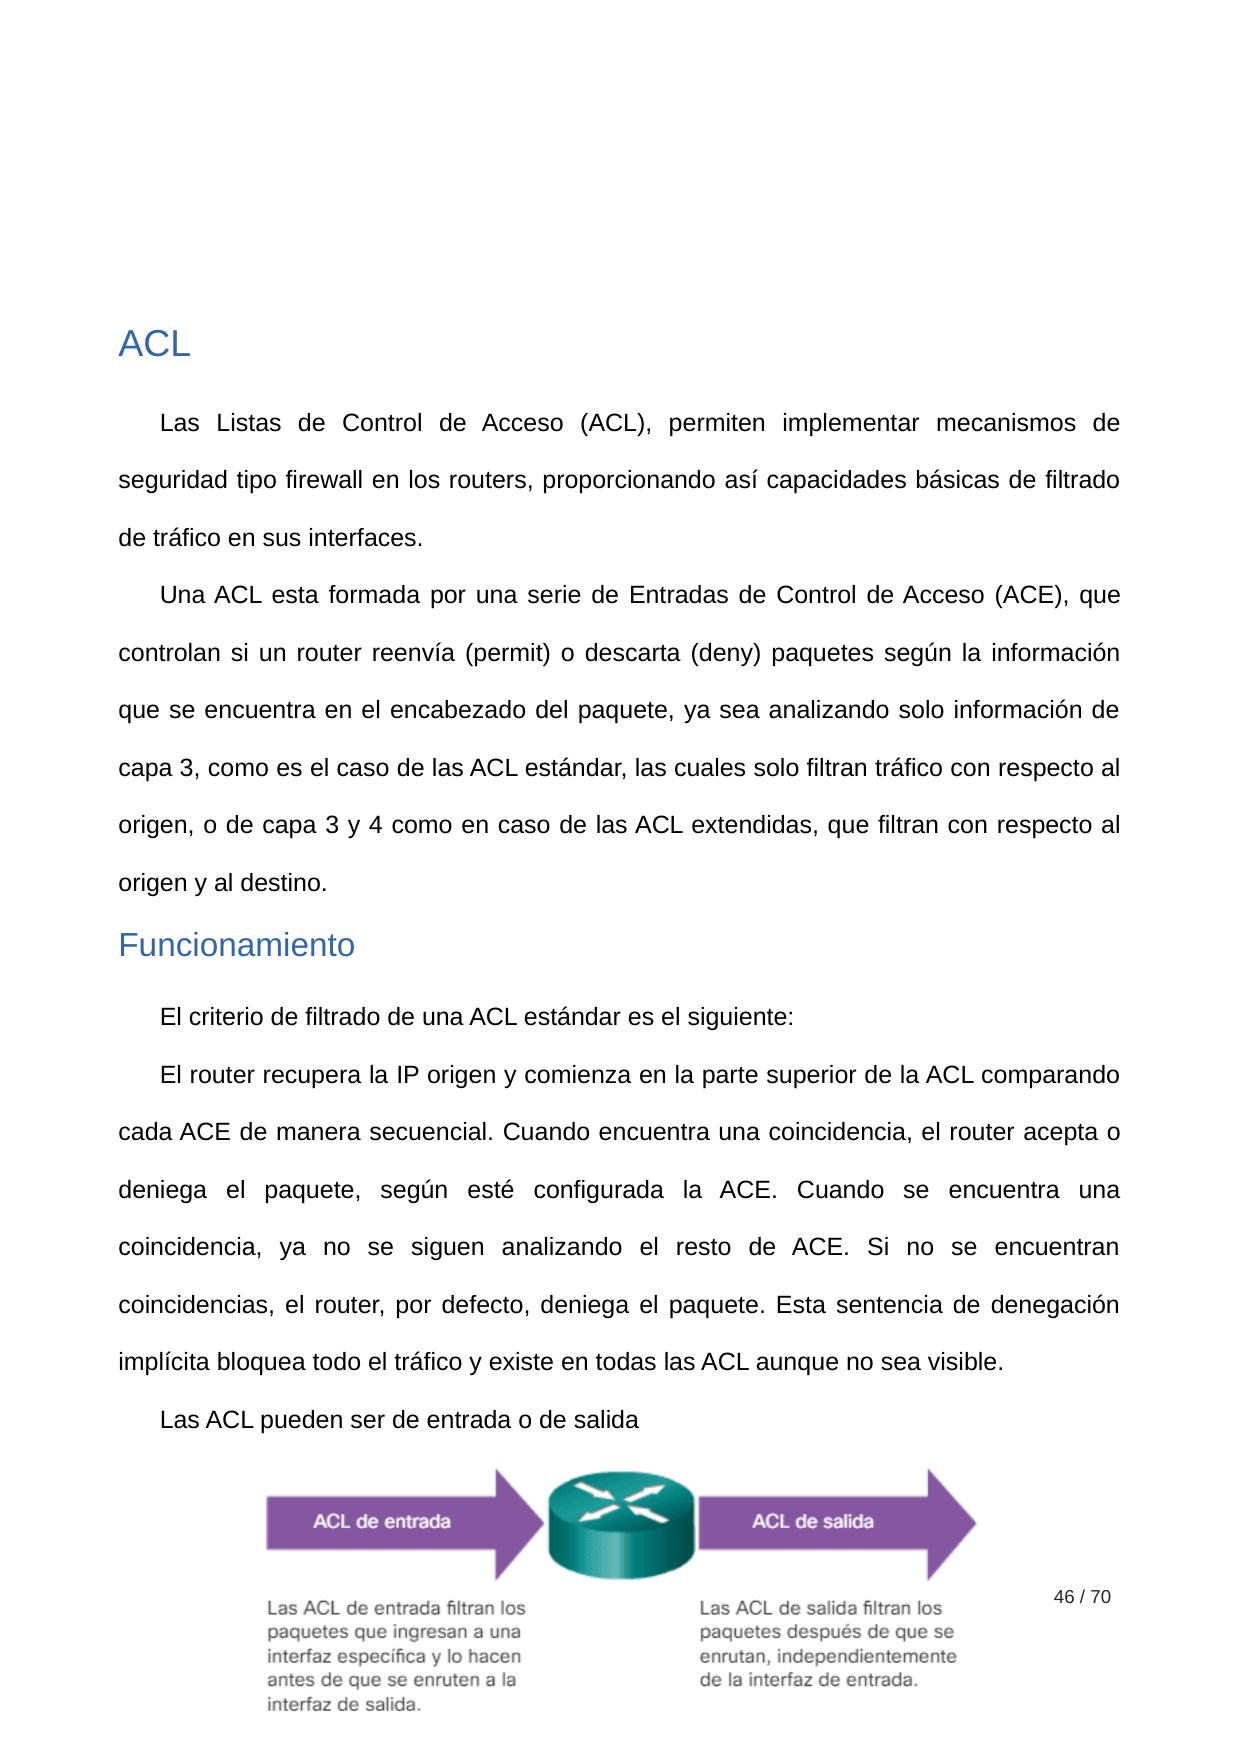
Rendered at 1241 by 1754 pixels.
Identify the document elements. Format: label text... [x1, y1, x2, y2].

text Las ACL pueden ser de entrada o de salida [118, 1405, 1122, 1433]
text Las Listas de Control de Acceso (ACL), permiten implementar mecanismos de seguridad tipo firewall en los routers, proporcionando así capacidades básicas de filtrado de tráfico en sus interfaces. [118, 408, 1122, 552]
text El router recupera la IP origen y comienza en la parte superior de la ACL comparando cada ACE de manera secuencial. Cuando encuentra una coincidencia, el router acepta o deniega el paquete, según esté configurada la ACE. Cuando se encuentra una coincidencia, ya no se siguen analizando el resto de ACE. Si no se encuentran coincidencias, el router, por defecto, deniega el paquete. Esta sentencia de denegación implícita bloquea todo el tráfico y existe en todas las ACL aunque no sea visible. [118, 1060, 1122, 1376]
picture [250, 1462, 990, 1733]
text ACL [118, 322, 1122, 365]
text Funcionamiento [118, 925, 1122, 964]
text El criterio de filtrado de una ACL estándar es el siguiente: [118, 1002, 1122, 1031]
text Una ACL esta formada por una serie de Entradas de Control de Acceso (ACE), que controlan si un router reenvía (permit) o descarta (deny) paquetes según la información que se encuentra en el encabezado del paquete, ya sea analizando solo información de capa 3, como es el caso de las ACL estándar, las cuales solo filtran tráfico con respecto al origen, o de capa 3 y 4 como en caso de las ACL extendidas, que filtran con respecto al origen y al destino. [118, 580, 1122, 897]
